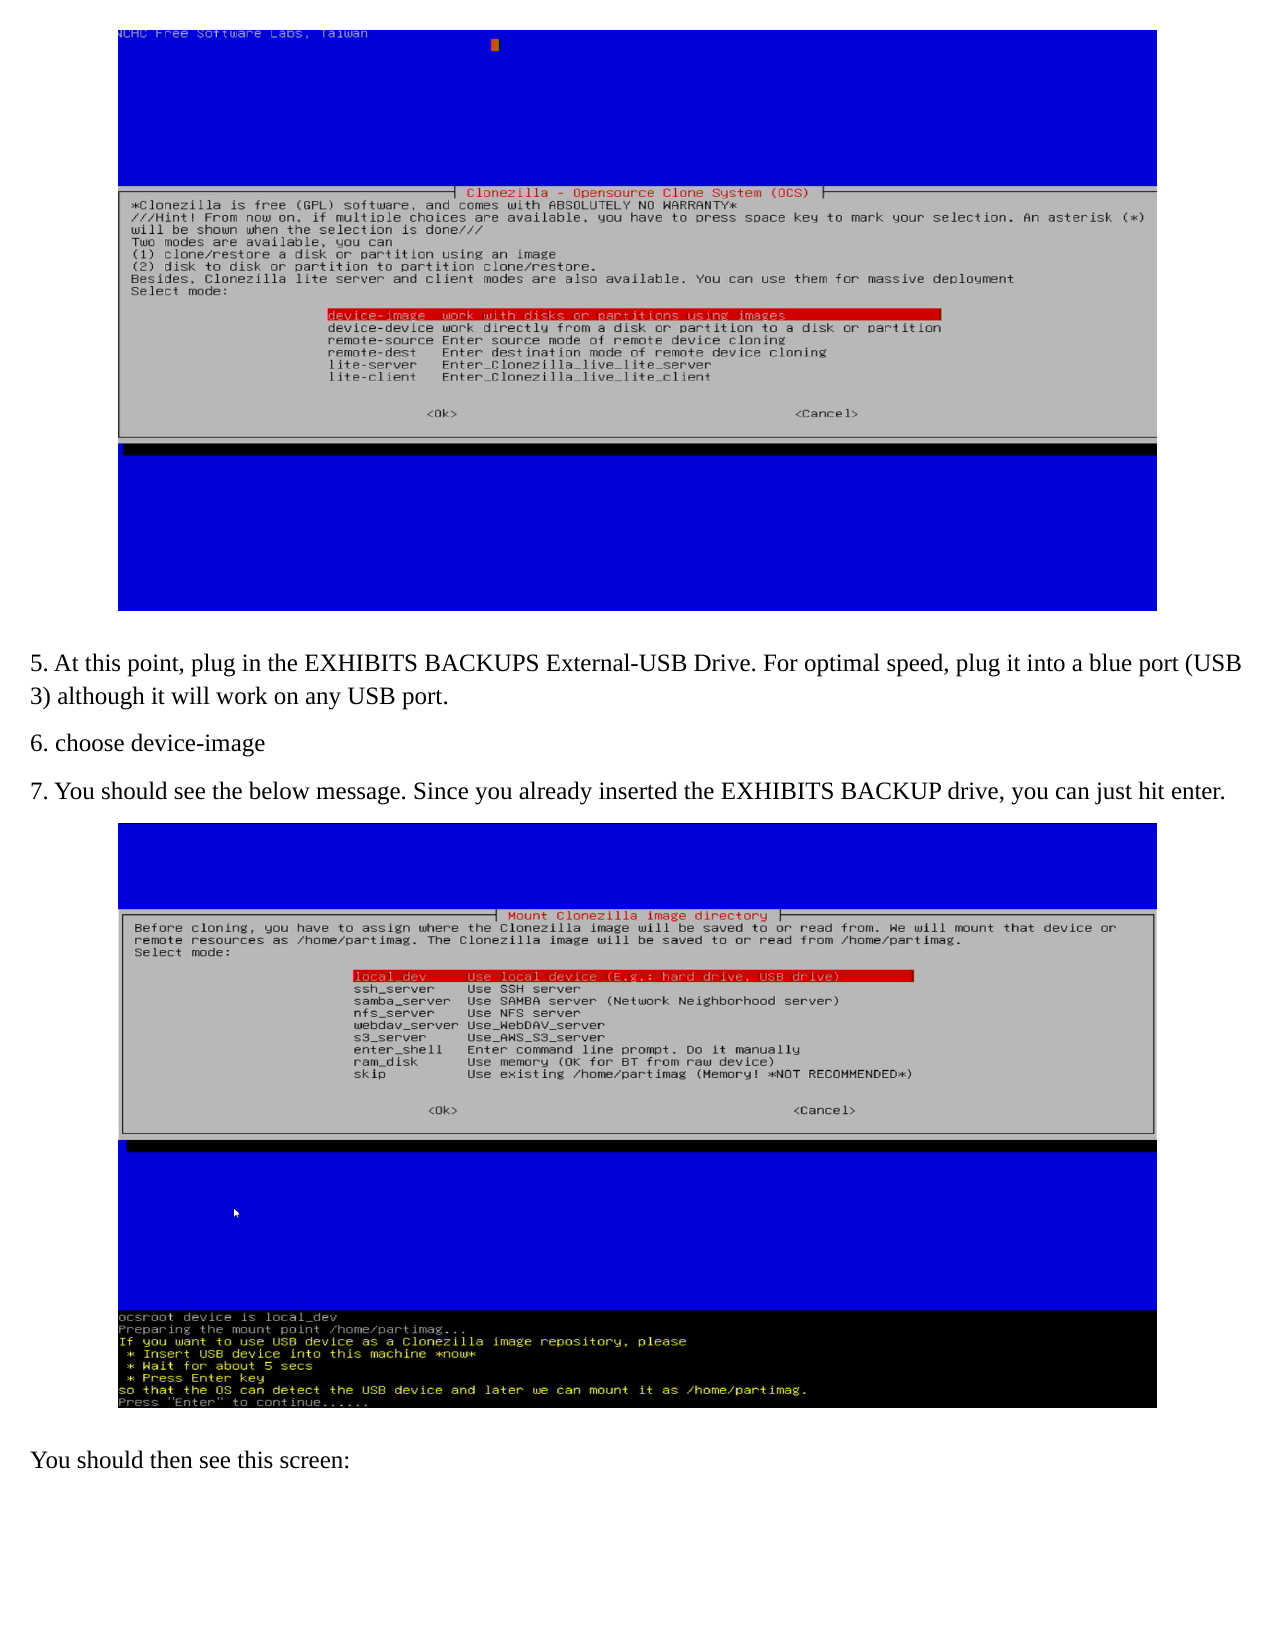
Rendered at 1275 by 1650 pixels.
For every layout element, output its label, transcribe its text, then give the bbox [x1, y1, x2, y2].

text You should then see this screen: [30, 824, 1245, 1474]
text 5. At this point, plug in the EXHIBITS BACKUPS External-USB Drive. For optimal speed, plug it into a blue port (USB 3) although it will work on any USB port. [30, 30, 1245, 710]
text 7. You should see the below message. Since you already inserted the EXHIBITS BACKUP drive, you can just hit enter. [30, 776, 1245, 805]
text 6. choose device-image [30, 728, 1245, 757]
picture [118, 823, 1157, 1408]
picture [118, 30, 1157, 611]
